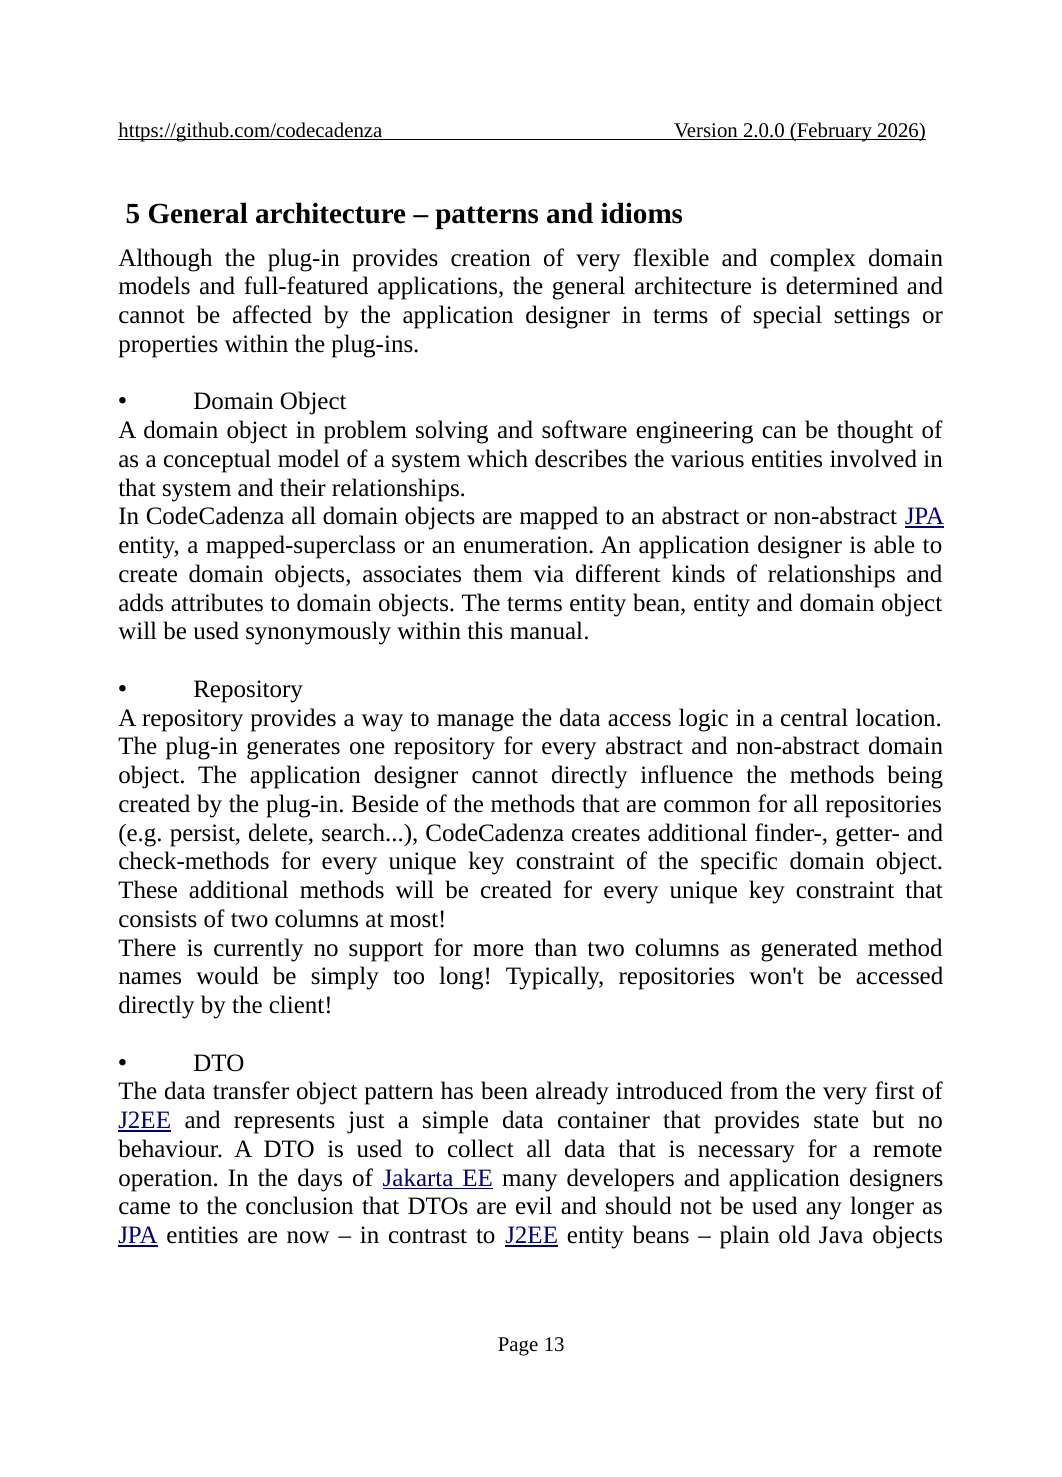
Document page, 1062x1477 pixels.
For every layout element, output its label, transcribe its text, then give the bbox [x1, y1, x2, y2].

text The data transfer object pattern has been already introduced from the very first of J2EE and represents just a simple data container that provides state but no behaviour. A DTO is used to collect all data that is necessary for a remote operation. In the days of Jakarta EE many developers and application designers came to the conclusion that DTOs are evil and should not be used any longer as JPA entities are now – in contrast to J2EE entity beans – plain old Java objects [118, 1076, 944, 1249]
list Domain Object [118, 386, 944, 415]
text There is currently no support for more than two columns as generated method names would be simply too long! Typically, repositories won't be accessed directly by the client! [118, 933, 944, 1019]
text A domain object in problem solving and software engineering can be thought of as a conceptual model of a system which describes the various entities involved in that system and their relationships. [118, 415, 944, 501]
subtitle General architecture – patterns and idioms [118, 197, 944, 230]
list DTO [118, 1048, 944, 1076]
text Although the plug-in provides creation of very flexible and complex domain models and full-featured applications, the general architecture is determined and cannot be affected by the application designer in terms of special settings or properties within the plug-ins. [118, 243, 944, 358]
text A repository provides a way to manage the data access logic in a central location. The plug-in generates one repository for every abstract and non-abstract domain object. The application designer cannot directly influence the methods being created by the plug-in. Beside of the methods that are common for all repositories (e.g. persist, delete, search...), CodeCadenza creates additional finder-, getter- and check-methods for every unique key constraint of the specific domain object. These additional methods will be created for every unique key constraint that consists of two columns at most! [118, 703, 944, 933]
list Repository [118, 674, 944, 703]
text In CodeCadenza all domain objects are mapped to an abstract or non-abstract JPA entity, a mapped-superclass or an enumeration. An application designer is able to create domain objects, associates them via different kinds of relationships and adds attributes to domain objects. The terms entity bean, entity and domain object will be used synonymously within this manual. [118, 501, 944, 645]
